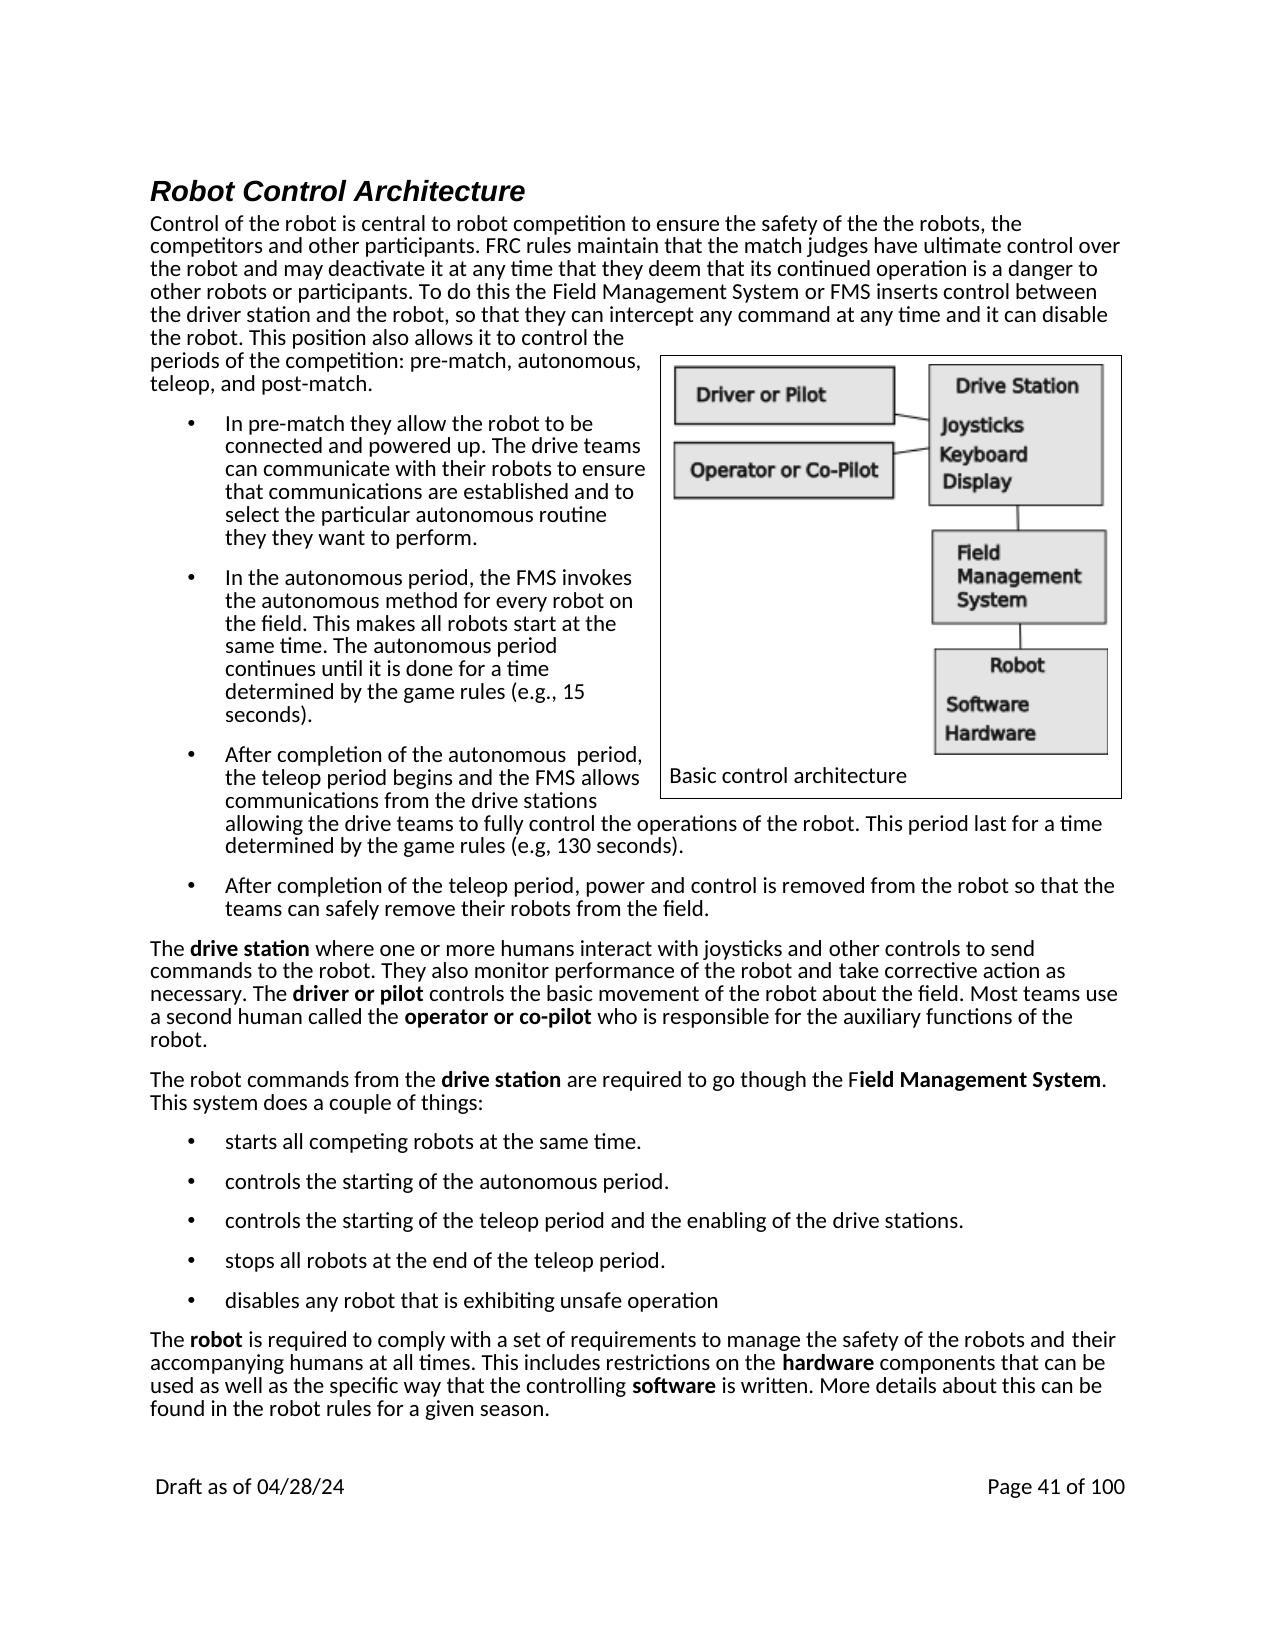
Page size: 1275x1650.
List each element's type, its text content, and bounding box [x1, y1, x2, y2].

list controls the starting of the autonomous period. [187, 1172, 1125, 1195]
text The robot commands from the drive station are required to go though the Field Management System. This system does a couple of things: [150, 1070, 1125, 1116]
text Basic control architecture [669, 364, 1113, 789]
list disables any robot that is exhibiting unsafe operation [187, 1291, 1125, 1314]
list In pre-match they allow the robot to be connected and powered up. The drive teams can communicate with their robots to ensure that communications are established and to select the particular autonomous routine they they want to perform. [187, 414, 660, 551]
list In the autonomous period, the FMS invokes the autonomous method for every robot on the field. This makes all robots start at the same time. The autonomous period continues until it is done for a time determined by the game rules (e.g., 15 seconds). [187, 568, 660, 728]
list After completion of the teleop period, power and control is removed from the robot so that the teams can safely remove their robots from the field. [187, 876, 1125, 922]
list starts all competing robots at the same time. [187, 1133, 1125, 1156]
list After completion of the autonomous period, the teleop period begins and the FMS allows communications from the drive stations allowing the drive teams to fully control the operations of the robot. This period last for a time determined by the game rules (e.g, 130 seconds). [187, 745, 1125, 860]
text Control of the robot is central to robot competition to ensure the safety of the the robots, the competitors and other participants. FRC rules maintain that the match judges have ultimate control over the robot and may deactivate it at any time that they deem that its continued operation is a danger to other robots or participants. To do this the Field Management System or FMS inserts control between the driver station and the robot, so that they can intercept any command at any time and it can disable the robot. This position also allows it to control the periods of the competition: pre-match, autonomous, teleop, and post-match. [150, 214, 1125, 397]
text The drive station where one or more humans interact with joysticks and other controls to send commands to the robot. They also monitor performance of the robot and take corrective action as necessary. The driver or pilot controls the basic movement of the robot about the field. Most teams use a second human called the operator or co-pilot who is responsible for the auxiliary functions of the robot. [150, 939, 1125, 1053]
list controls the starting of the teleop period and the enabling of the drive stations. [187, 1212, 1125, 1235]
subtitle Robot Control Architecture [150, 175, 1125, 208]
text The robot is required to comply with a set of requirements to manage the safety of the robots and their accompanying humans at all times. This includes restrictions on the hardware components that can be used as well as the specific way that the controlling software is written. More details about this can be found in the robot rules for a given season. [150, 1331, 1125, 1422]
list stops all robots at the end of the teleop period. [187, 1251, 1125, 1274]
text [661, 356, 1121, 798]
picture [673, 364, 1108, 755]
